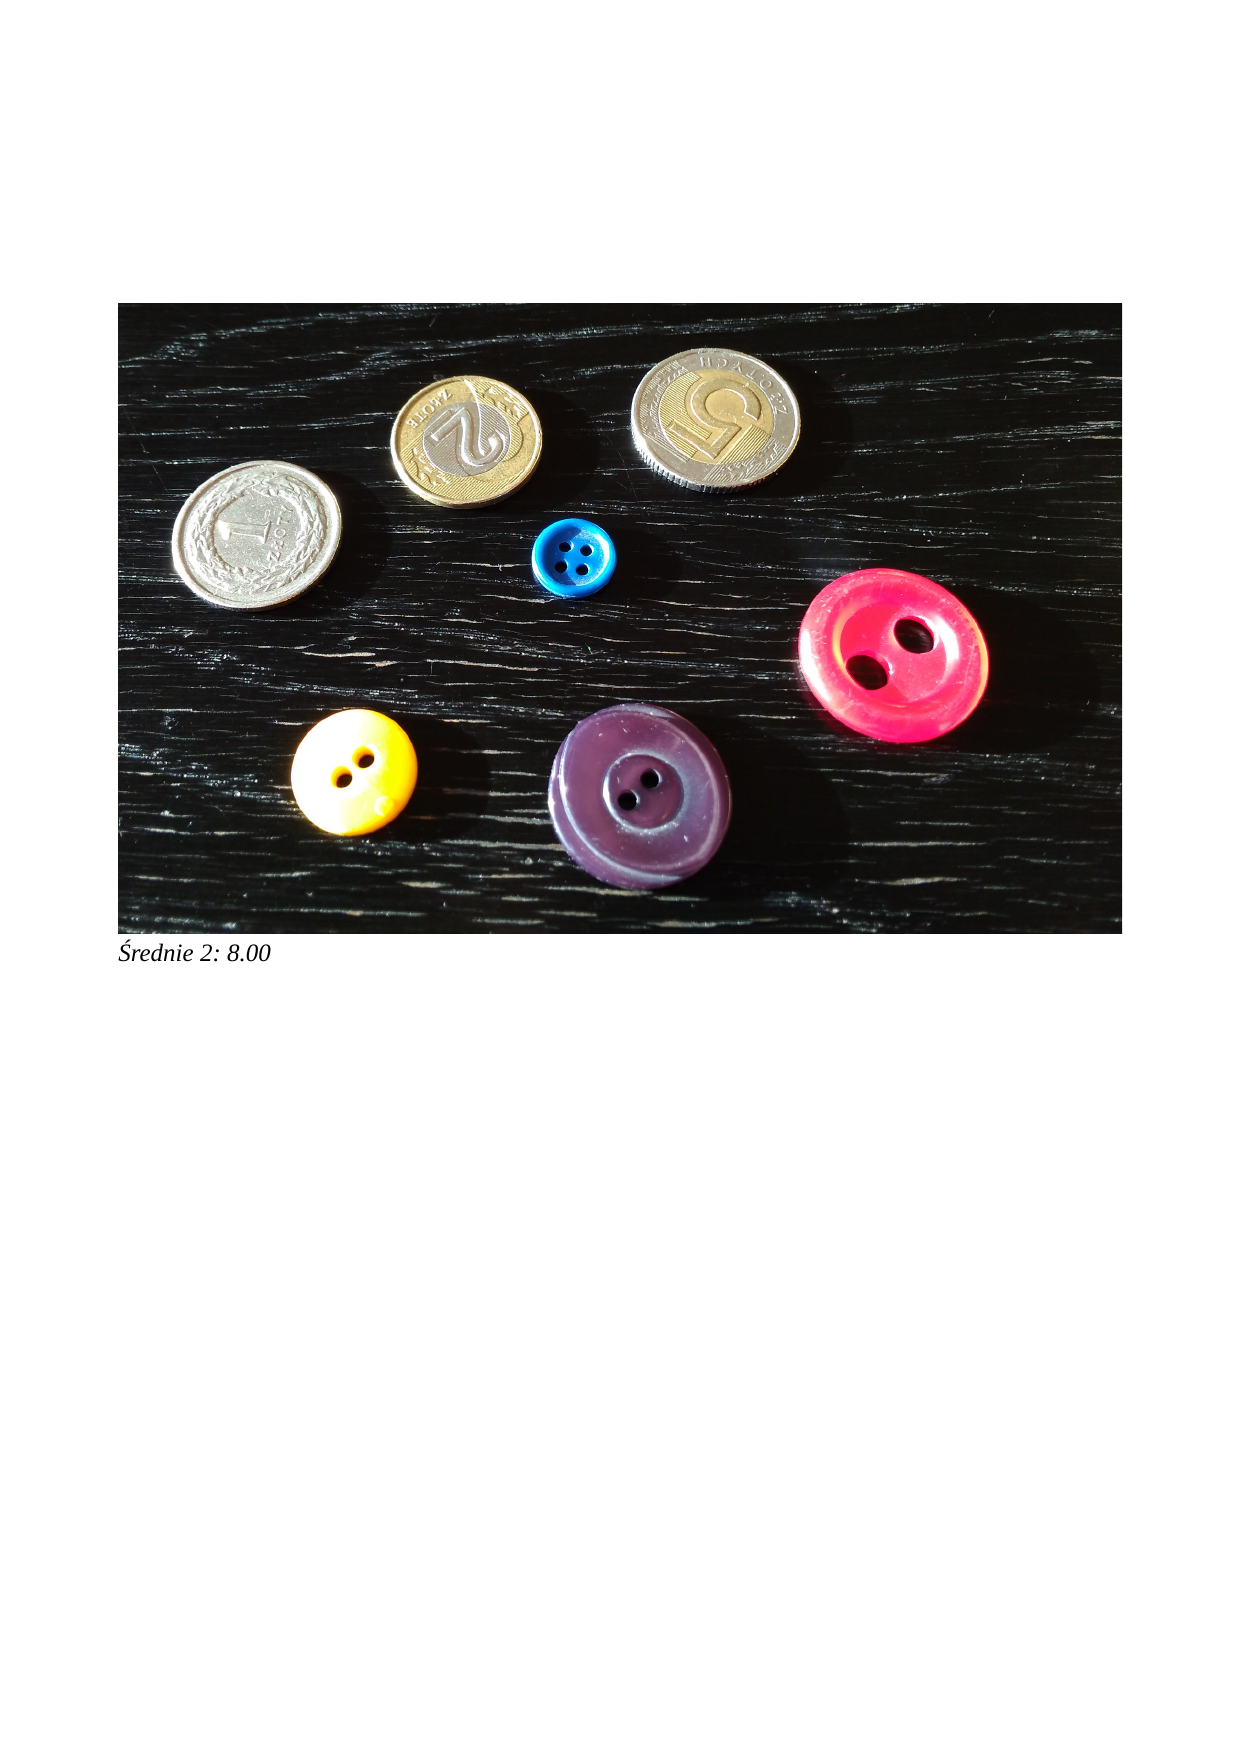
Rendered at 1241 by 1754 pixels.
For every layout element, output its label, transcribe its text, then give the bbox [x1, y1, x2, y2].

picture [118, 303, 1123, 934]
text Średnie 2: 8.00 [118, 934, 1122, 967]
